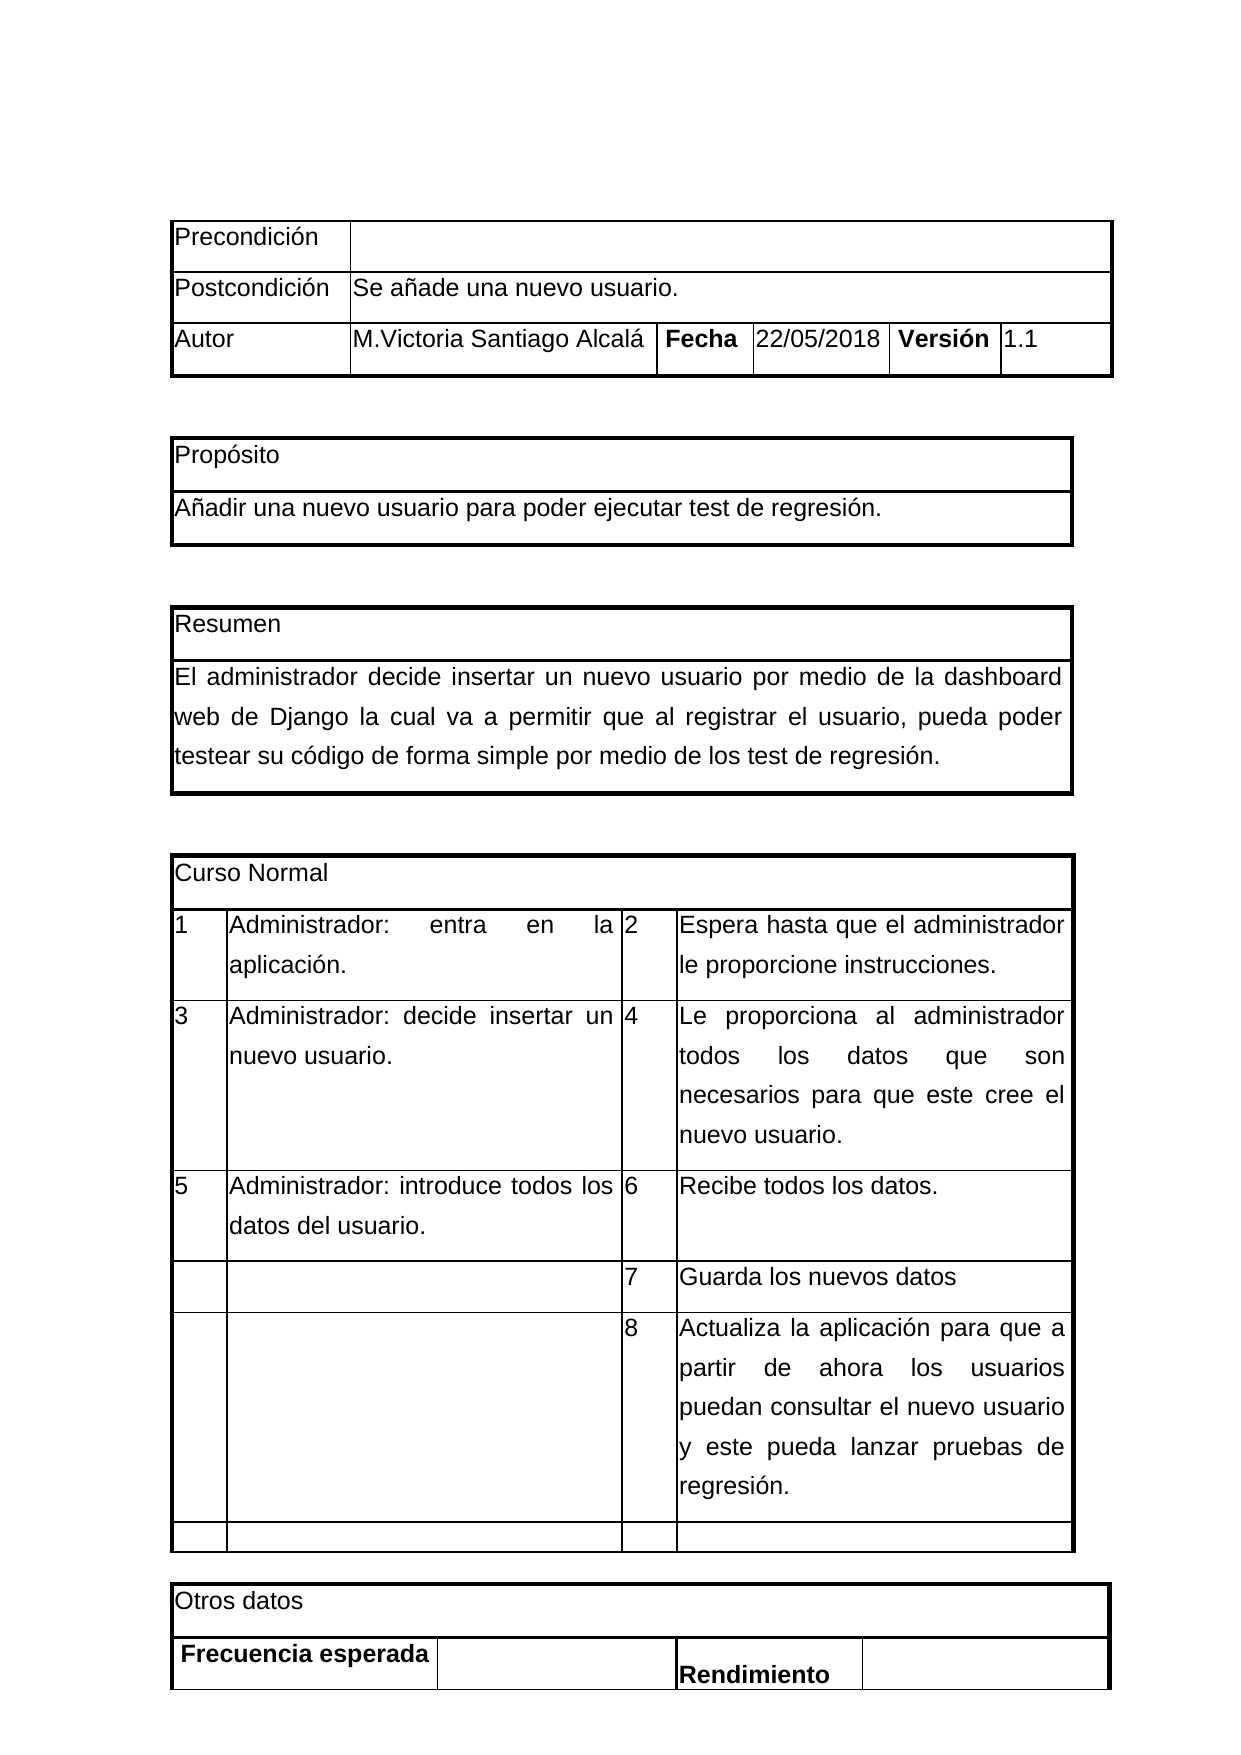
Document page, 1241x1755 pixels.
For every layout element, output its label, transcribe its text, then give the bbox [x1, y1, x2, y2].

table_cell Administrador: introduce todos los datos del usuario. [228, 1171, 621, 1260]
table_cell 8 [623, 1313, 676, 1521]
table_header Curso Normal [174, 858, 1071, 907]
table_cell [228, 1313, 621, 1521]
table_cell 22/05/2018 [754, 324, 889, 373]
table_cell Postcondición [174, 273, 350, 322]
table_cell [863, 1639, 1107, 1688]
table_cell 6 [623, 1171, 676, 1260]
table_cell Recibe todos los datos. [678, 1171, 1071, 1260]
table_cell 4 [623, 1001, 676, 1169]
table_cell Precondición [174, 222, 350, 271]
table_cell [174, 1262, 226, 1311]
table_cell 2 [623, 911, 676, 1000]
table_cell 3 [174, 1001, 226, 1169]
table_header Otros datos [174, 1586, 1107, 1636]
table_cell Espera hasta que el administrador le proporcione instrucciones. [678, 911, 1071, 1000]
table_header Resumen [174, 610, 1070, 659]
table_cell Autor [174, 324, 350, 373]
table_cell 1.1 [1002, 324, 1110, 373]
table_cell [438, 1639, 675, 1688]
table_cell [174, 1523, 226, 1551]
table_cell Administrador: decide insertar un nuevo usuario. [228, 1001, 621, 1169]
table_cell Rendimiento [678, 1639, 862, 1688]
table_cell Fecha [658, 324, 753, 373]
table_cell [228, 1262, 621, 1311]
table_cell [623, 1523, 676, 1551]
table_cell 5 [174, 1171, 226, 1260]
table_cell [174, 1313, 226, 1521]
table_cell Actualiza la aplicación para que a partir de ahora los usuarios puedan consultar el nuevo usuario y este pueda lanzar pruebas de regresión. [678, 1313, 1071, 1521]
table_cell [228, 1523, 621, 1551]
table_cell [678, 1523, 1071, 1551]
table_cell Versión [890, 324, 1000, 373]
table_cell Añadir una nuevo usuario para poder ejecutar test de regresión. [174, 493, 1070, 543]
table_header Propósito [174, 440, 1070, 490]
table_cell Administrador: entra en la aplicación. [228, 911, 621, 1000]
table_cell M.Victoria Santiago Alcalá [351, 324, 656, 373]
table_cell El administrador decide insertar un nuevo usuario por medio de la dashboard web de Django la cual va a permitir que al registrar el usuario, pueda poder testear su código de forma simple por medio de los test de regresión. [174, 662, 1070, 791]
table_cell Guarda los nuevos datos [678, 1262, 1071, 1311]
table_cell Se añade una nuevo usuario. [351, 273, 1110, 322]
table_cell Frecuencia esperada [174, 1639, 437, 1688]
table_cell 7 [623, 1262, 676, 1311]
table_cell [351, 222, 1110, 271]
table_cell 1 [174, 911, 226, 1000]
table_cell Le proporciona al administrador todos los datos que son necesarios para que este cree el nuevo usuario. [678, 1001, 1071, 1169]
